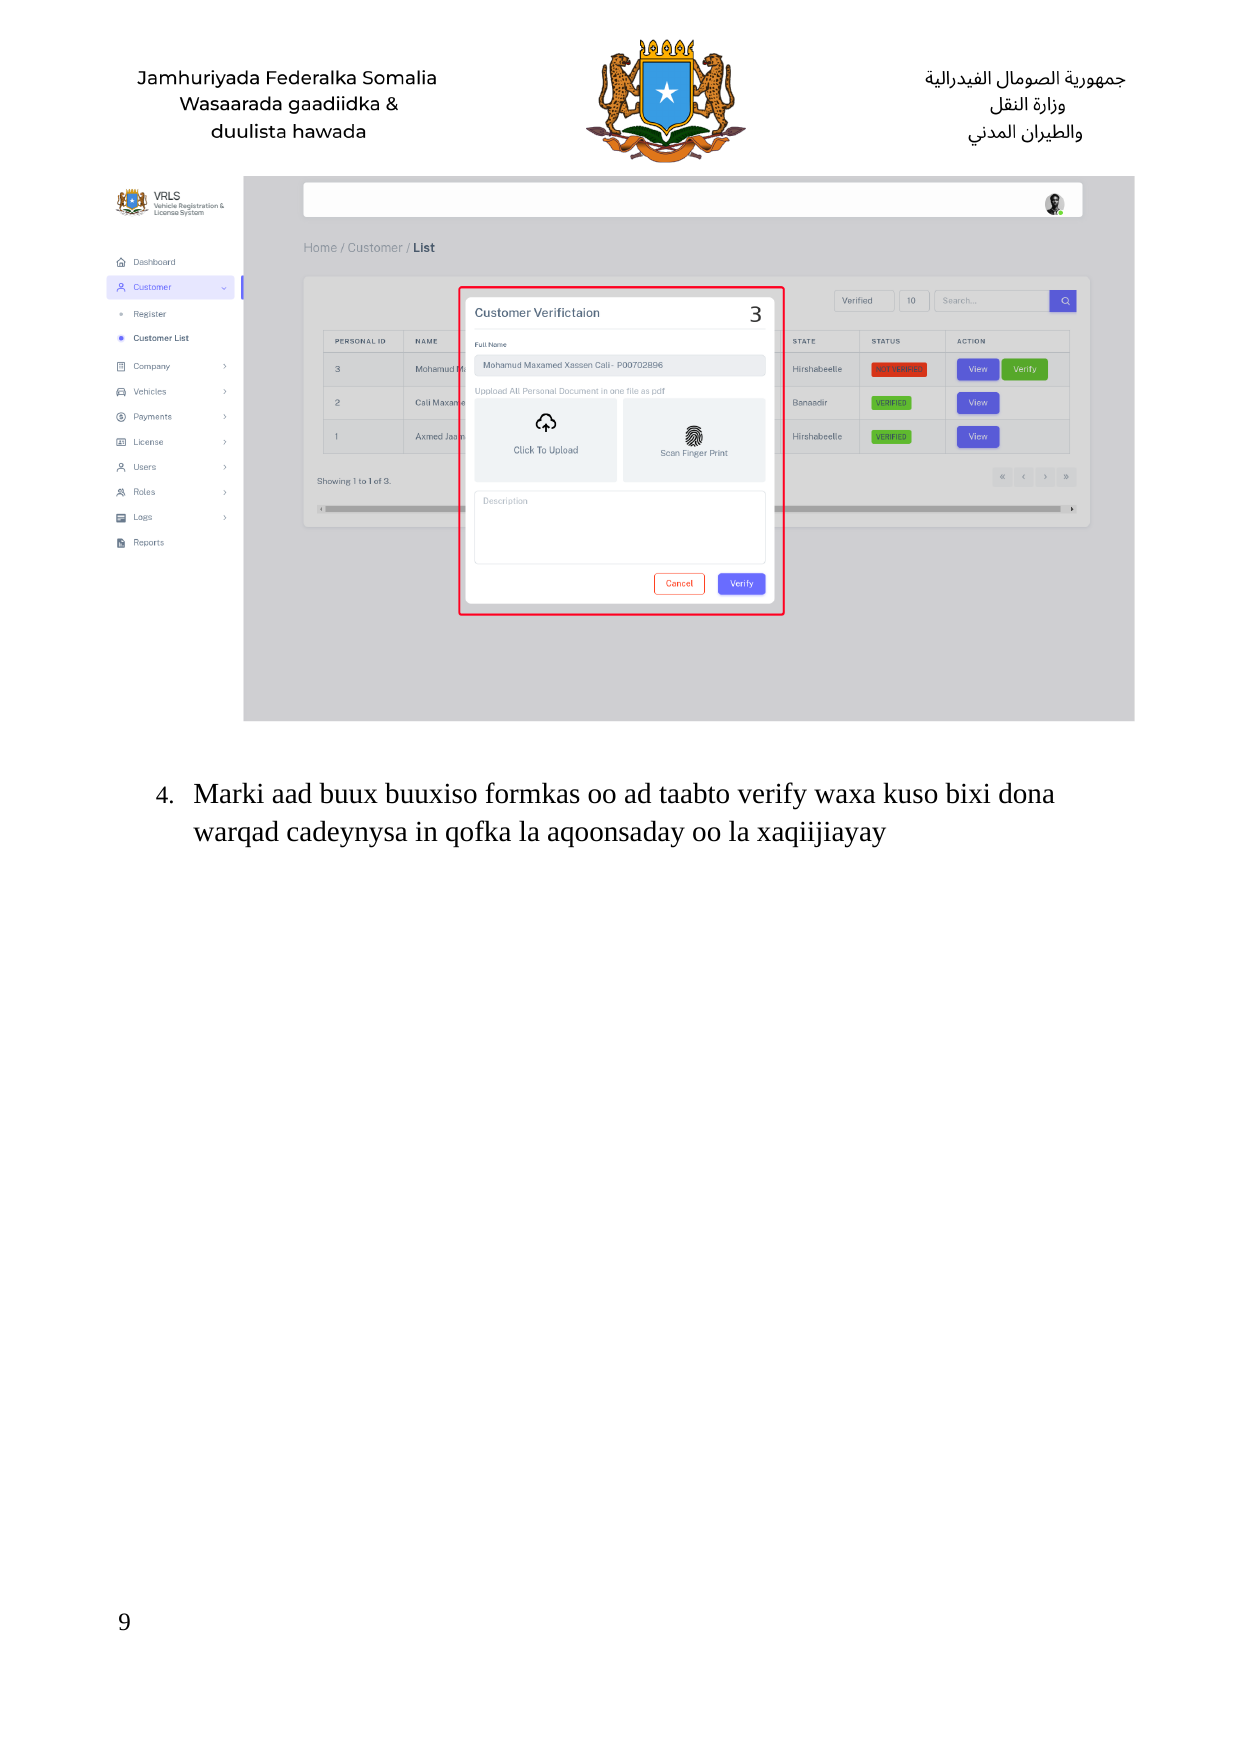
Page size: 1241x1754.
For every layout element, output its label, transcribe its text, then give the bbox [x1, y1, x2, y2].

list Marki aad buux buuxiso formkas oo ad taabto verify waxa kuso bixi dona warqad cadeynysa in qofka la aqoonsaday oo la xaqiijiayay [156, 776, 1122, 848]
picture [100, 19, 1157, 724]
